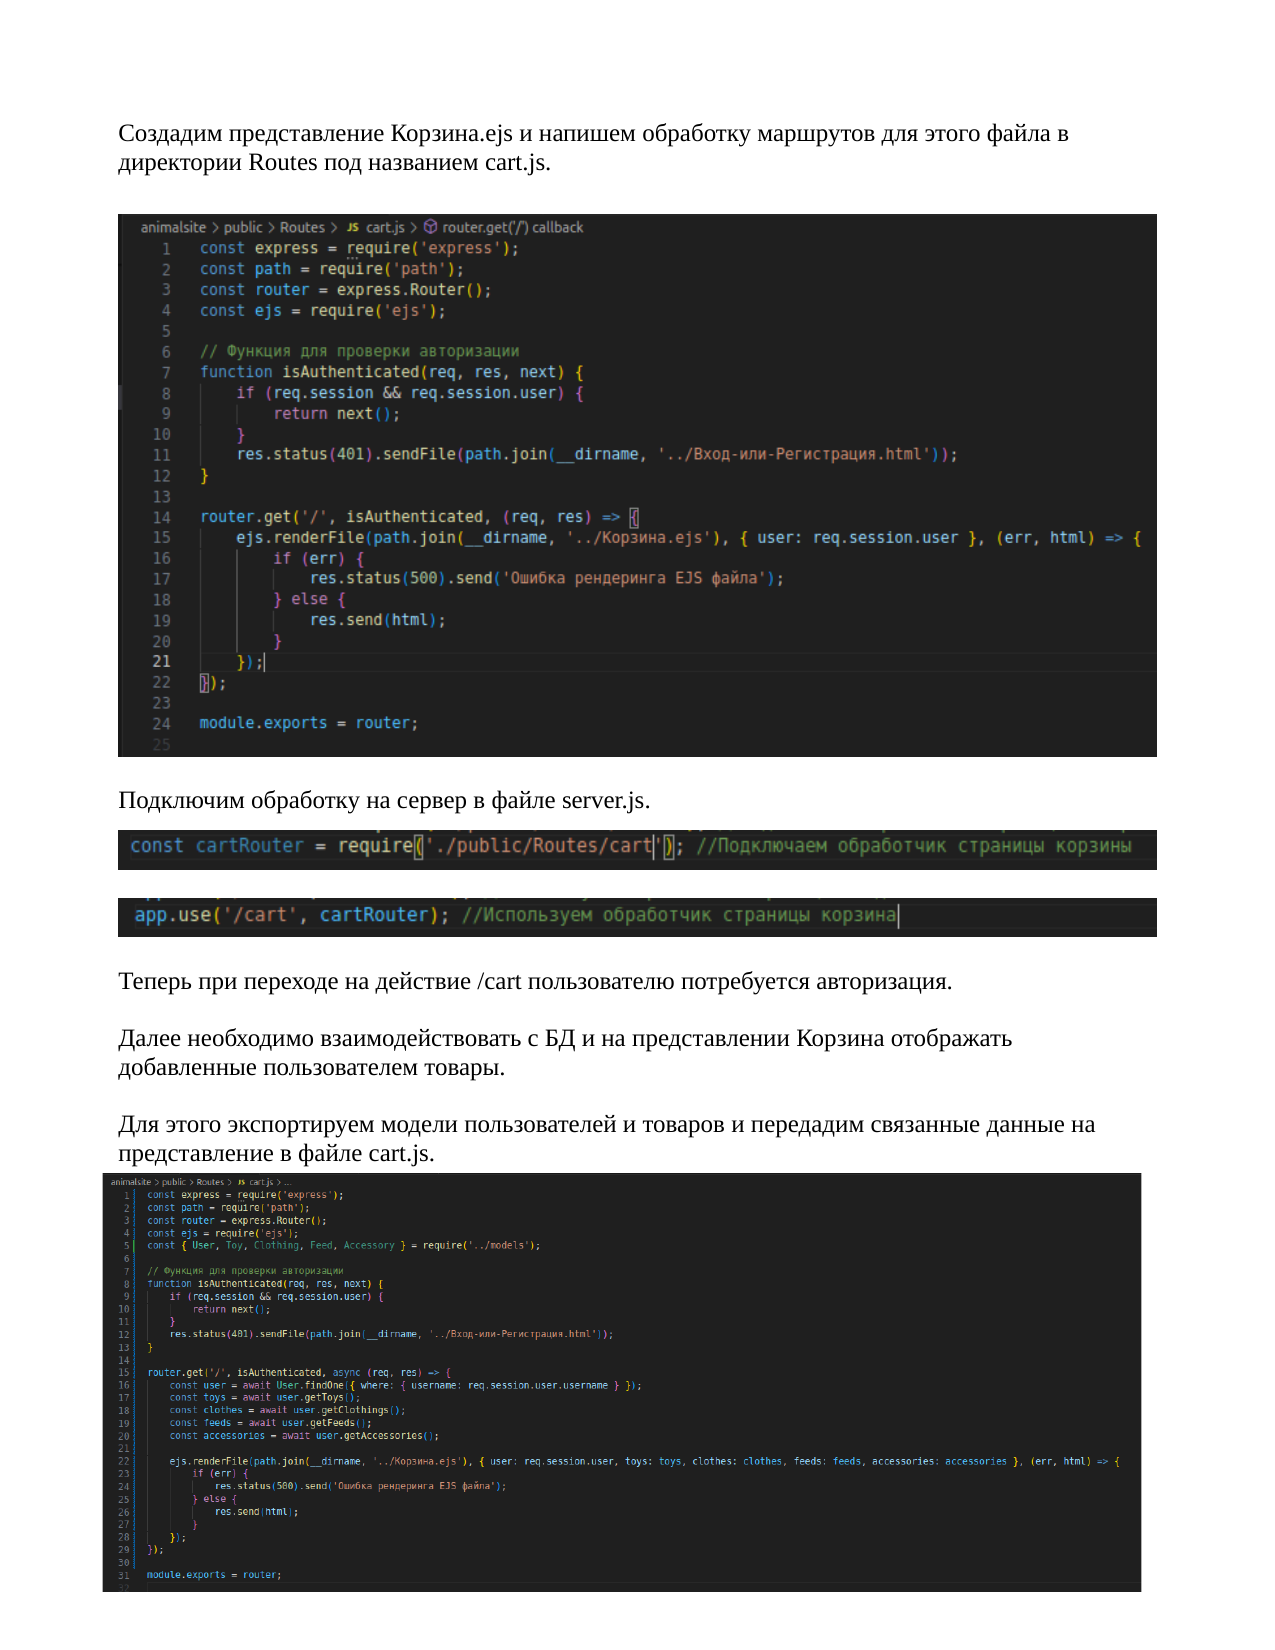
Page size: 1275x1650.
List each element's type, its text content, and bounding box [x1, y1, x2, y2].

text Далее необходимо взаимодействовать с БД и на представлении Корзина отображать добавленные пользователем товары. [118, 1023, 1157, 1081]
text Подключим обработку на сервер в файле server.js. [118, 786, 1157, 814]
picture [102, 1173, 1142, 1592]
picture [118, 214, 1157, 757]
text Создадим представление Корзина.ejs и напишем обработку маршрутов для этого файла в директории Routes под названием cart.js. [118, 118, 1157, 176]
picture [118, 830, 1157, 870]
text Для этого экспортируем модели пользователей и товаров и передадим связанные данные на представление в файле cart.js. [118, 1109, 1157, 1167]
picture [118, 898, 1157, 937]
text Теперь при переходе на действие /cart пользователю потребуется авторизация. [118, 937, 1157, 994]
